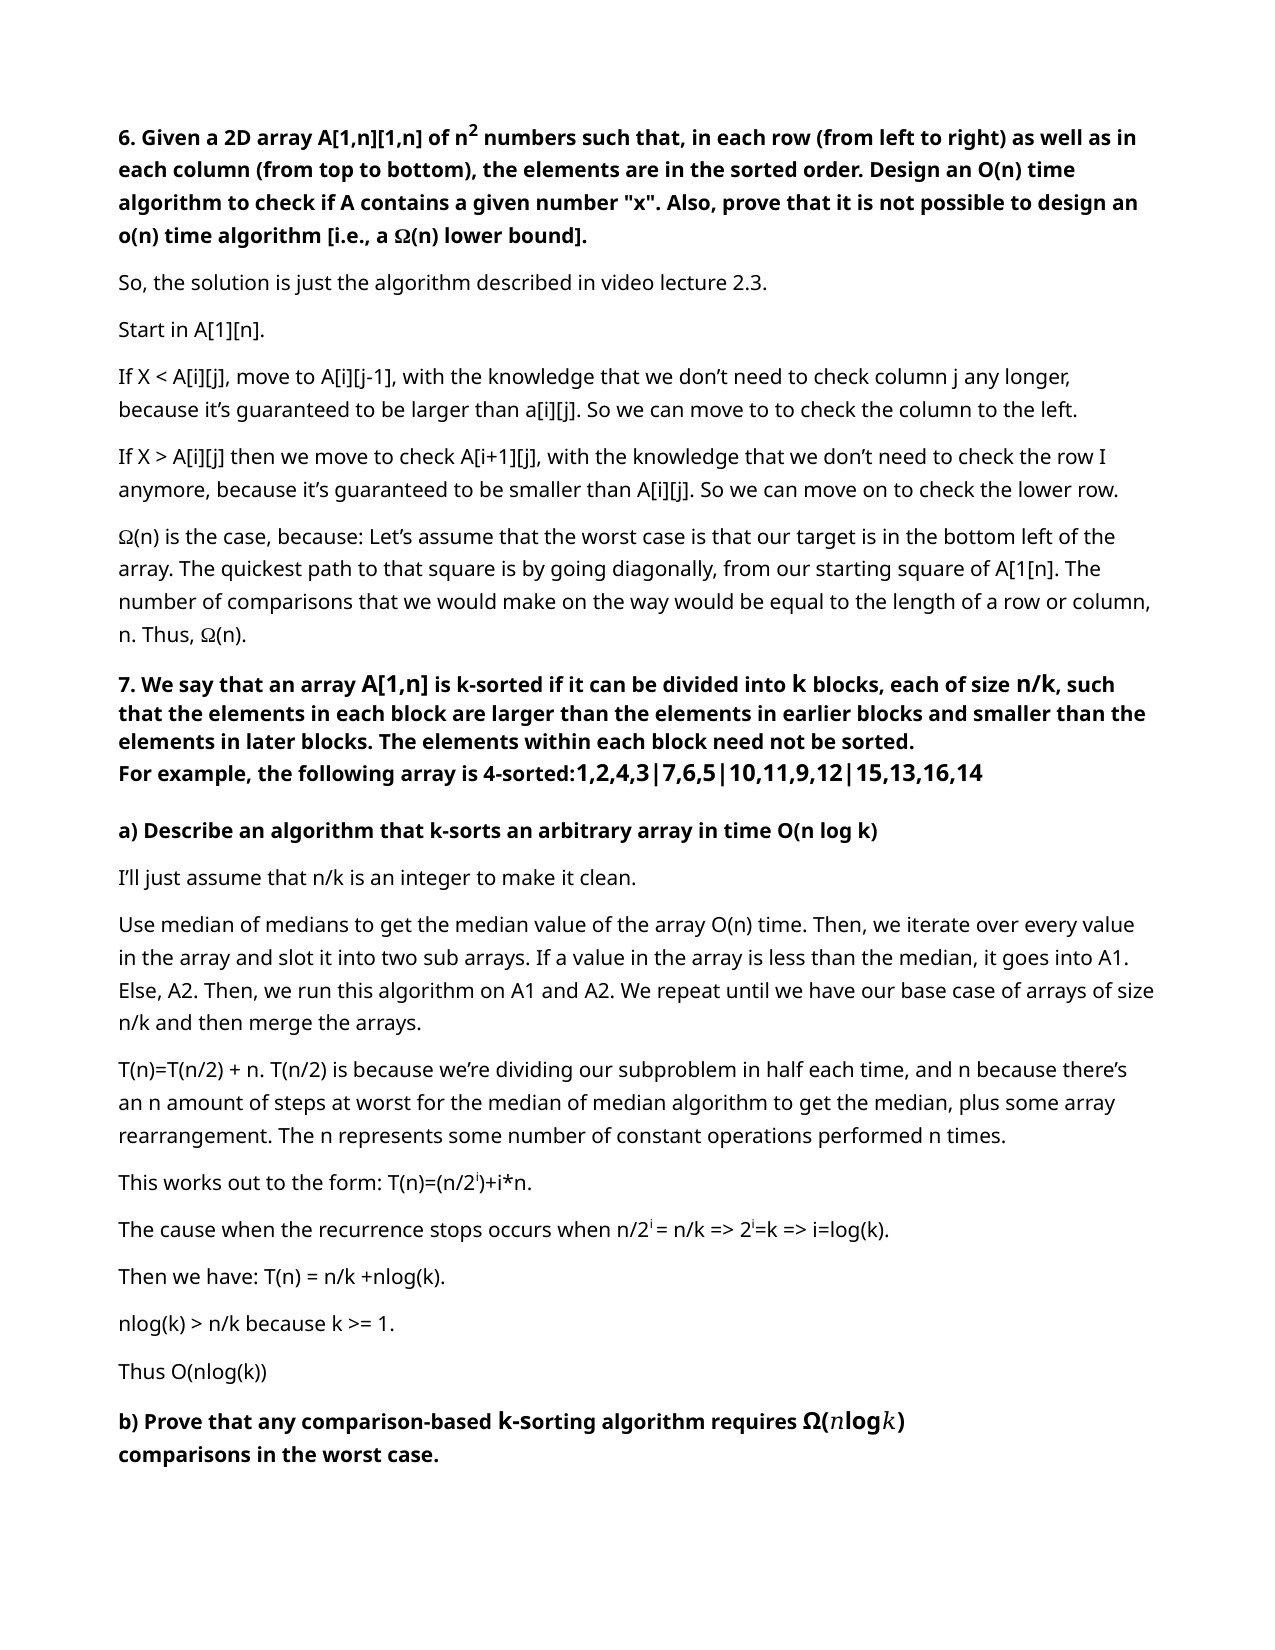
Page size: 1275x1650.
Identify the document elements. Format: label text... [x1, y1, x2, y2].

text Use median of medians to get the median value of the array O(n) time. Then, we iterate over every value in the array and slot it into two sub arrays. If a value in the array is less than the median, it goes into A1. Else, A2. Then, we run this algorithm on A1 and A2. We repeat until we have our base case of arrays of size n/k and then merge the arrays. [118, 911, 1157, 1037]
text If X < A[i][j], move to A[i][j-1], with the knowledge that we don’t need to check column j any longer, because it’s guaranteed to be larger than a[i][j]. So we can move to to check the column to the left. [118, 362, 1157, 423]
text 6. Given a 2D array A[1,n][1,n] of n2 numbers such that, in each row (from left to right) as well as in each column (from top to bottom), the elements are in the sorted order. Design an O(n) time algorithm to check if A contains a given number "x". Also, prove that it is not possible to design an o(n) time algorithm [i.e., a Ω(n) lower bound]. [118, 118, 1157, 249]
text T(n)=T(n/2) + n. T(n/2) is because we’re dividing our subproblem in half each time, and n because there’s an n amount of steps at worst for the median of median algorithm to get the median, plus some array rearrangement. The n represents some number of constant operations performed n times. [118, 1056, 1157, 1149]
text Then we have: T(n) = n/k +nlog(k). [118, 1262, 1157, 1291]
text b) Prove that any comparison-based k-sorting algorithm requires Ω(𝑛log𝑘) comparisons in the worst case. [118, 1404, 1157, 1468]
text Ω(n) is the case, because: Let’s assume that the worst case is that our target is in the bottom left of the array. The quickest path to that square is by going diagonally, from our starting square of A[1[n]. The number of comparisons that we would make on the way would be equal to the length of a row or column, n. Thus, Ω(n). [118, 522, 1157, 648]
text The cause when the recurrence stops occurs when n/2i = n/k => 2i=k => i=log(k). [118, 1215, 1157, 1244]
text a) Describe an algorithm that k-sorts an arbitrary array in time O(n log k) [118, 816, 1157, 845]
text This works out to the form: T(n)=(n/2i)+i*n. [118, 1168, 1157, 1196]
text I’ll just assume that n/k is an integer to make it clean. [118, 863, 1157, 892]
text 7. We say that an array A[1,n] is k-sorted if it can be divided into k blocks, each of size n/k, such that the elements in each block are larger than the elements in earlier blocks and smaller than the elements in later blocks. The elements within each block need not be sorted. [118, 667, 1157, 756]
text So, the solution is just the algorithm described in video lecture 2.3. [118, 268, 1157, 296]
text nlog(k) > n/k because k >= 1. [118, 1309, 1157, 1338]
text Thus O(nlog(k)) [118, 1357, 1157, 1385]
text For example, the following array is 4-sorted:1,2,4,3|7,6,5|10,11,9,12|15,13,16,14 [118, 756, 1157, 788]
text Start in A[1][n]. [118, 315, 1157, 344]
text If X > A[i][j] then we move to check A[i+1][j], with the knowledge that we don’t need to check the row I anymore, because it’s guaranteed to be smaller than A[i][j]. So we can move on to check the lower row. [118, 442, 1157, 503]
